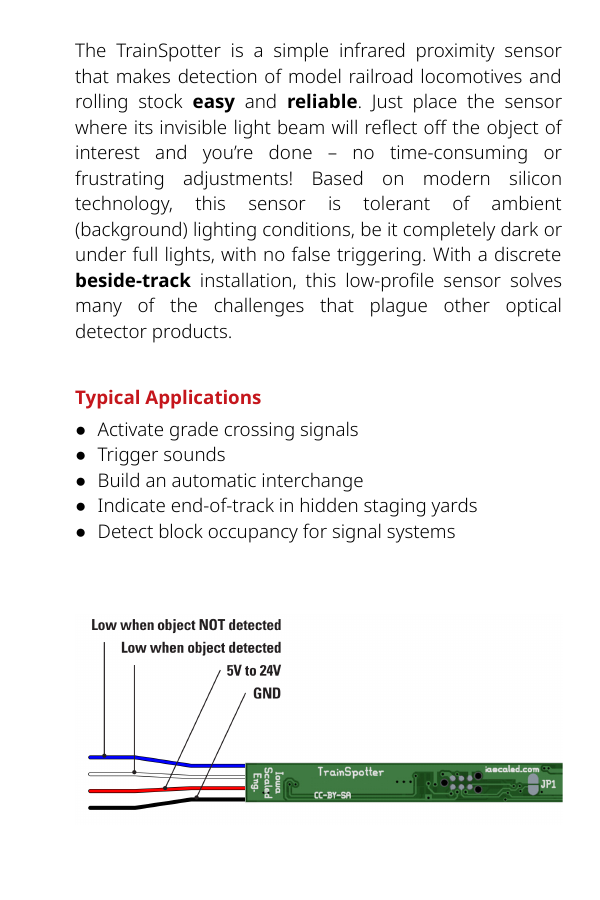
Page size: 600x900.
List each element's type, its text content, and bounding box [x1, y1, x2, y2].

list ● Indicate end-of-track in hidden staging yards [75, 492, 562, 518]
list ● Activate grade crossing signals [75, 416, 562, 441]
list ● Trigger sounds [75, 441, 562, 467]
text The TrainSpotter is a simple infrared proximity sensor that makes detection of model railroad locomotives and rolling stock easy and reliable. Just place the sensor where its invisible light beam will reflect off the object of interest and you’re done – no time-consuming or frustrating adjustments! Based on modern silicon technology, this sensor is tolerant of ambient (background) lighting conditions, be it completely dark or under full lights, with no false triggering. With a discrete beside-track installation, this low-profile sensor solves many of the challenges that plague other optical detector products. [75, 37, 562, 344]
list ● Detect block occupancy for signal systems [75, 518, 562, 543]
subtitle Typical Applications [75, 384, 562, 410]
list ● Build an automatic interchange [75, 467, 562, 492]
picture [75, 614, 563, 825]
